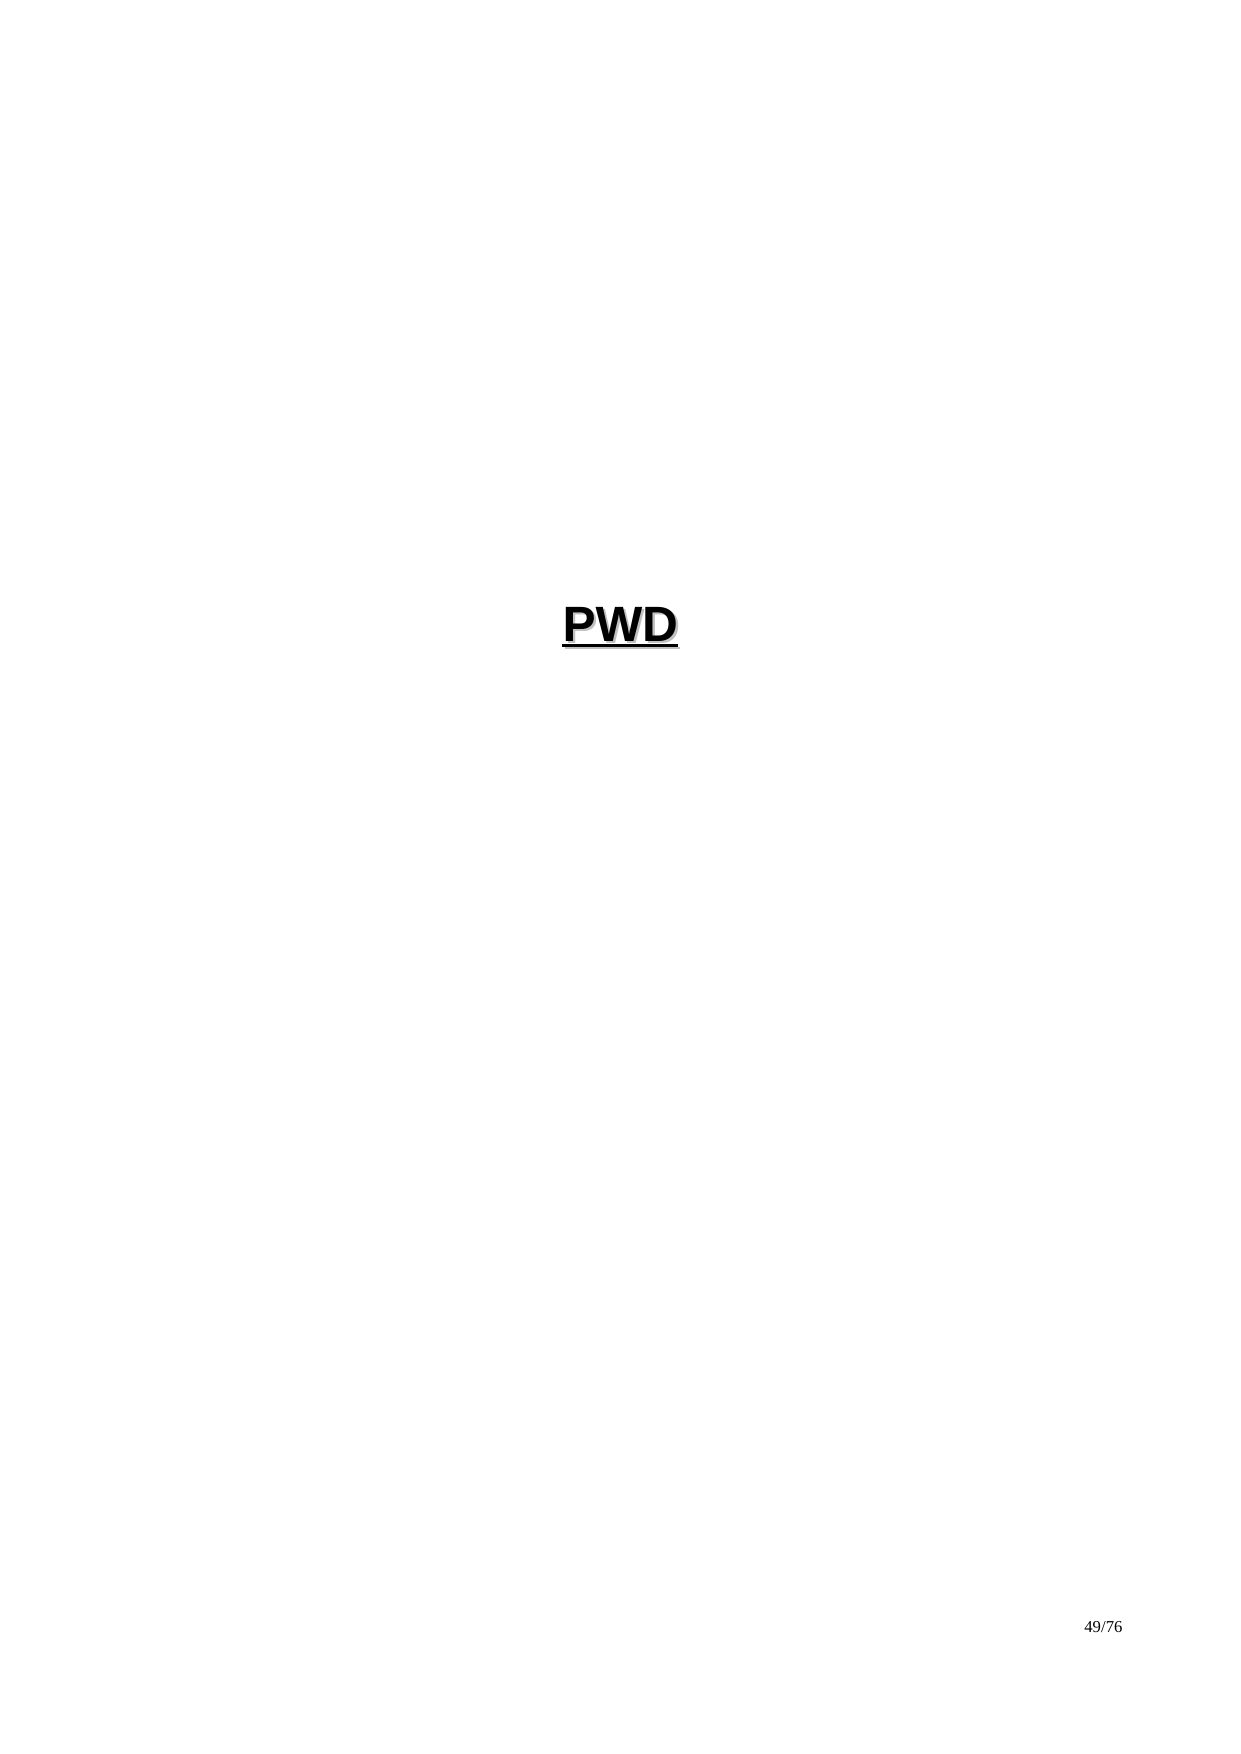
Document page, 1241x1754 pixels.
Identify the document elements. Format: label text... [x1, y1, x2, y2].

subtitle PWD [118, 595, 1122, 652]
